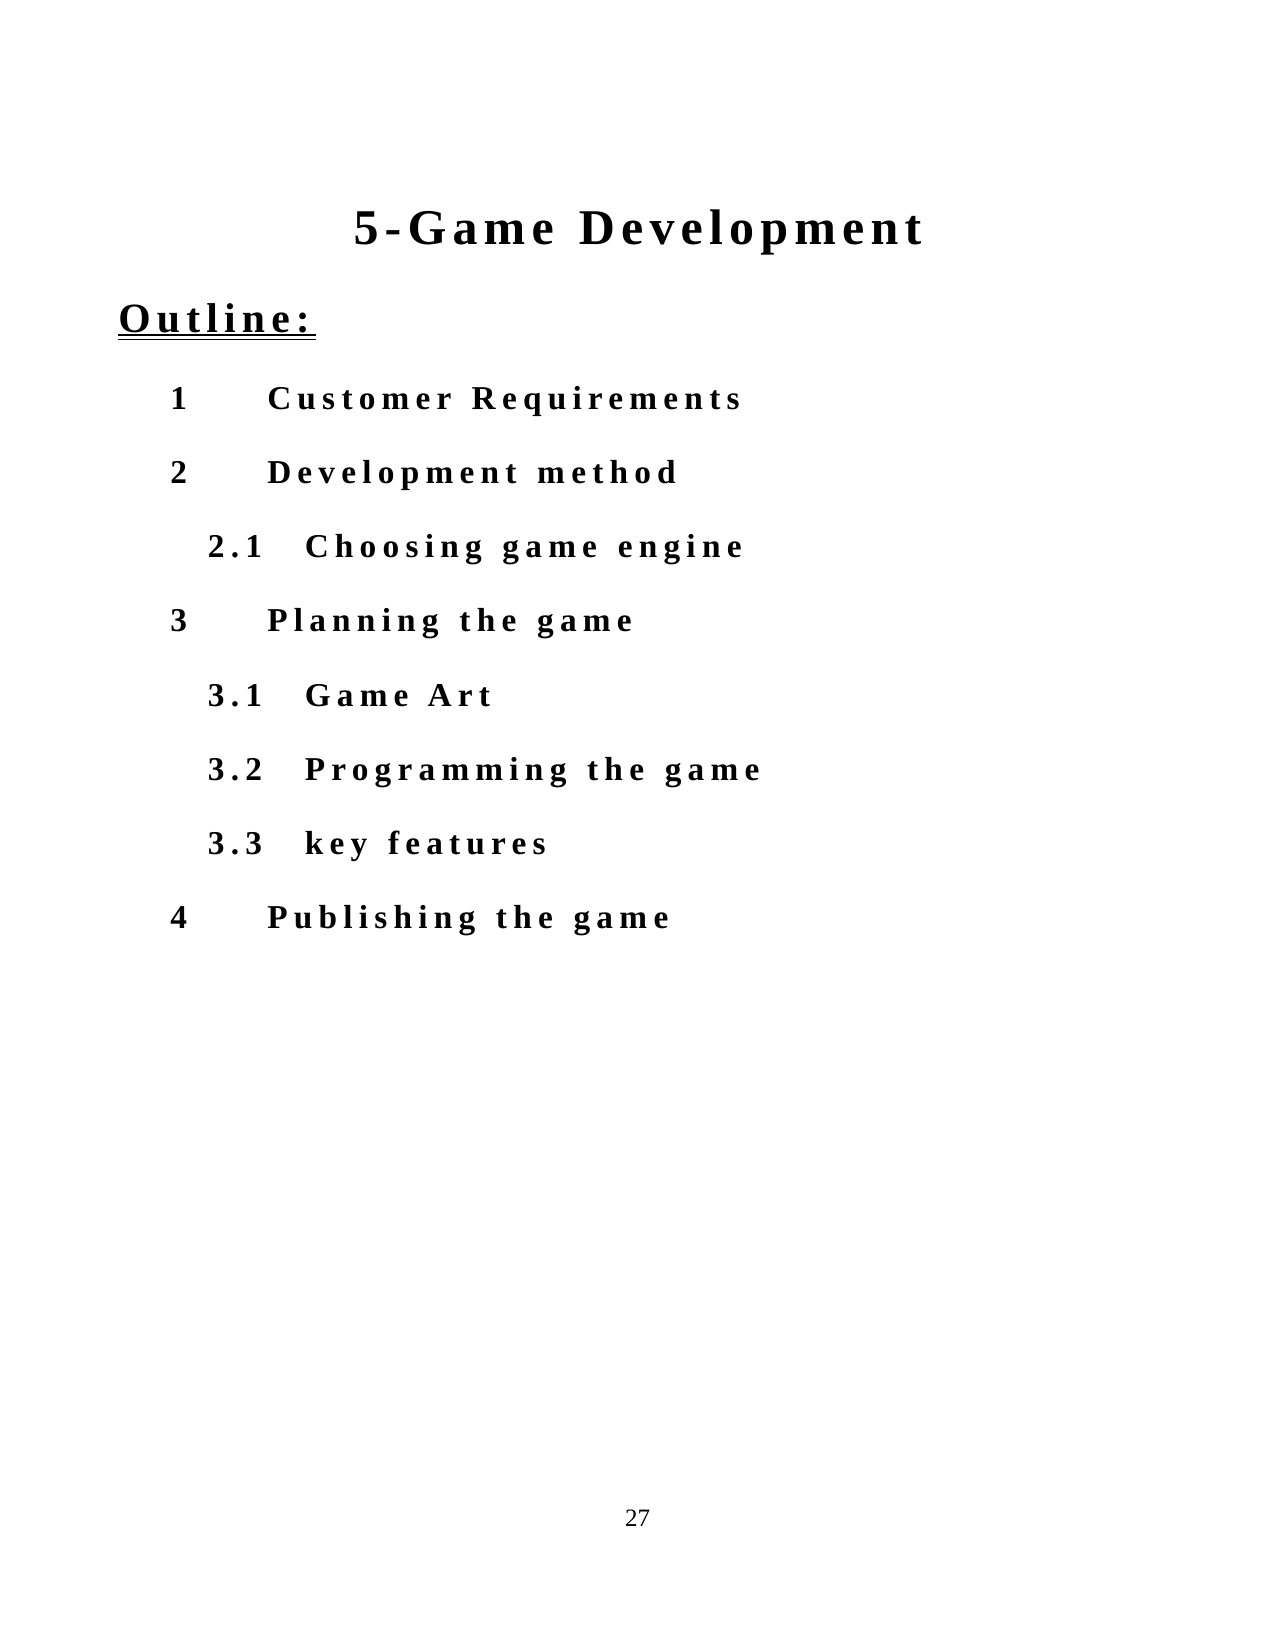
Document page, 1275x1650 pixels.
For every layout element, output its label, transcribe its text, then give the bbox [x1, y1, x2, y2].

list Customer Requirements [156, 378, 1157, 417]
text Outline: [118, 293, 1157, 341]
list Planning the game [156, 601, 1157, 639]
list Game Art [193, 675, 1157, 713]
list Publishing the game [156, 897, 1157, 935]
list Development method [156, 453, 1157, 491]
list Choosing game engine [193, 527, 1157, 565]
subtitle 5-Game Development [118, 197, 1157, 255]
list key features [193, 823, 1157, 861]
list Programming the game [193, 749, 1157, 787]
